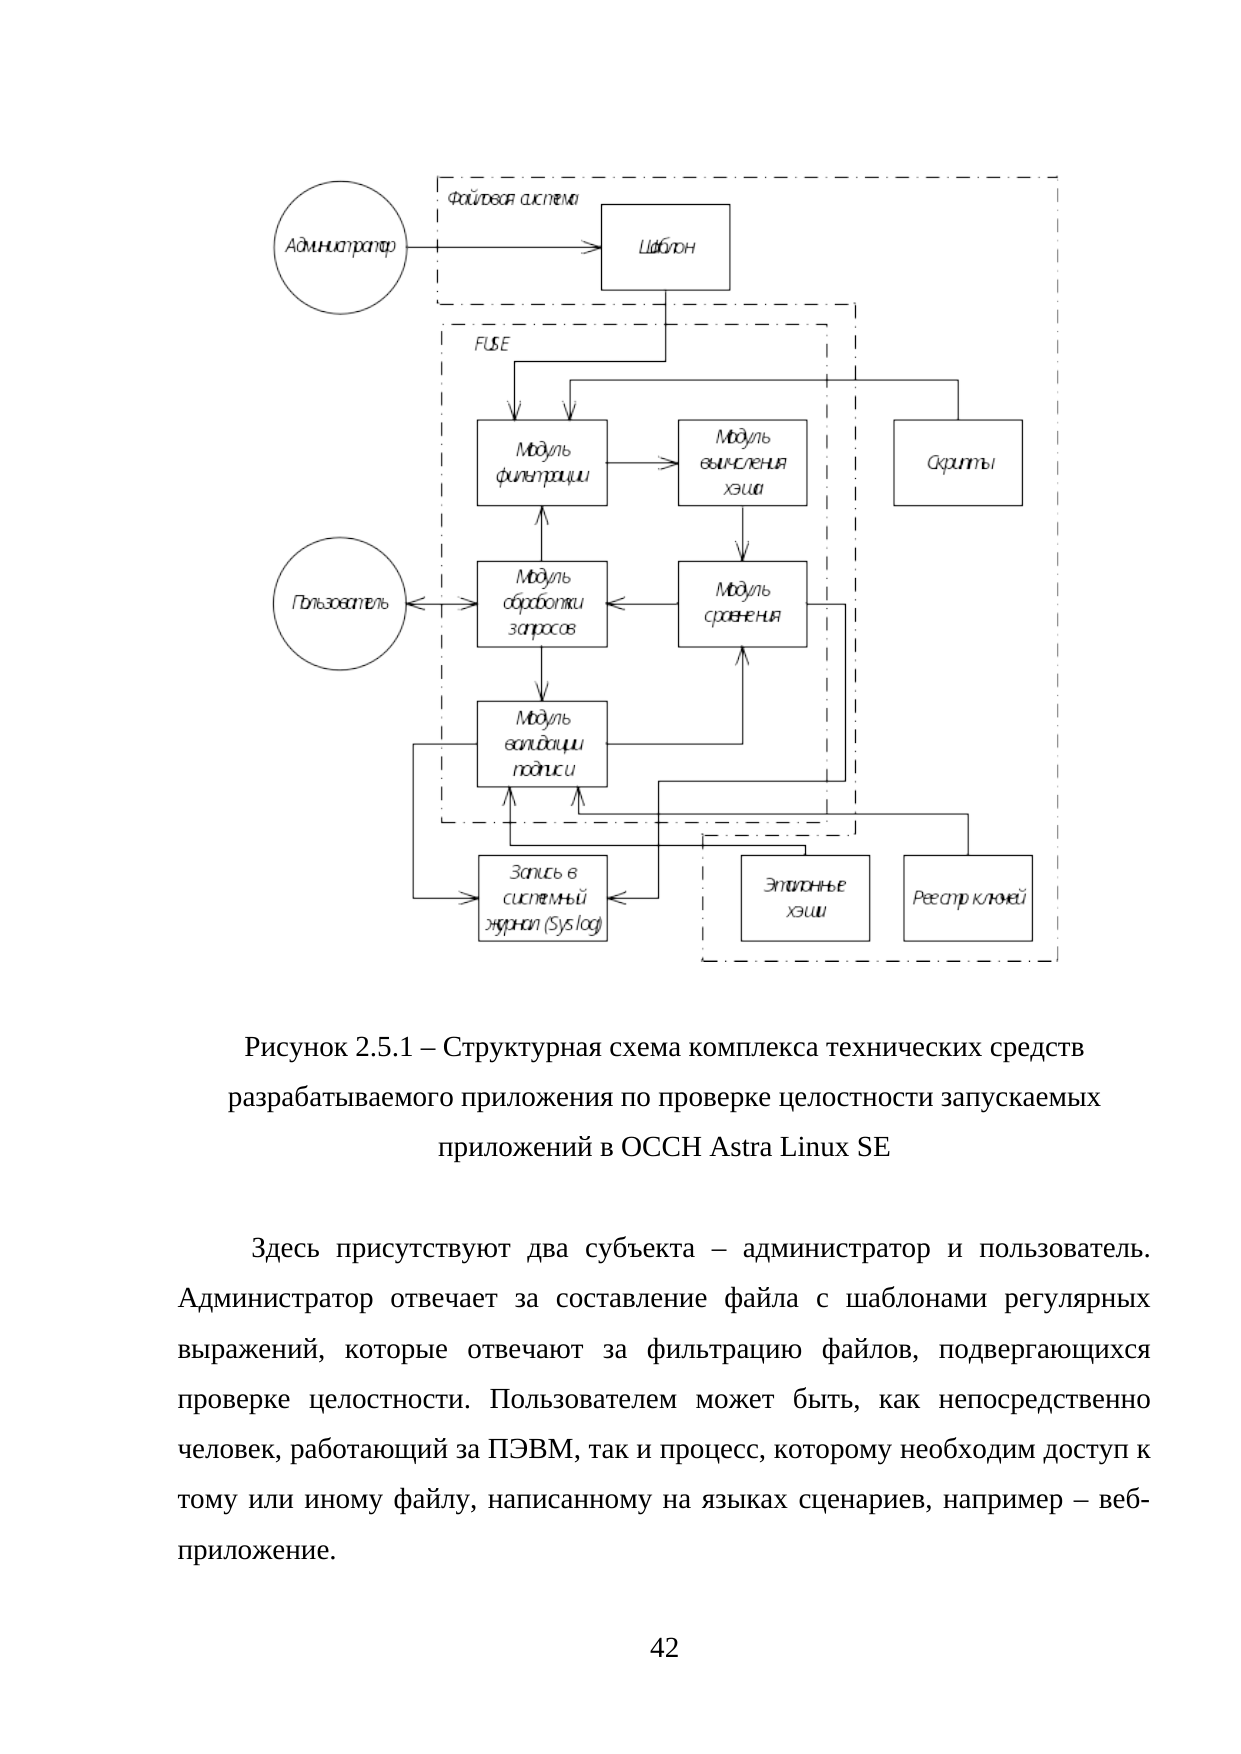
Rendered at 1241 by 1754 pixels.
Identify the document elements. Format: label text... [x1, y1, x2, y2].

text Здесь присутствуют два субъекта – администратор и пользователь. Администратор отвечает за составление файла с шаблонами регулярных выражений, которые отвечают за фильтрацию файлов, подвергающихся проверке целостности. Пользователем может быть, как непосредственно человек, работающий за ПЭВМ, так и процесс, которому необходим доступ к тому или иному файлу, написанному на языках сценариев, например – веб-приложение. [177, 1230, 1152, 1566]
text Рисунок 2.5.1 – Структурная схема комплекса технических средств разрабатываемого приложения по проверке целостности запускаемых приложений в ОССН Astra Linux SE [177, 1029, 1152, 1163]
